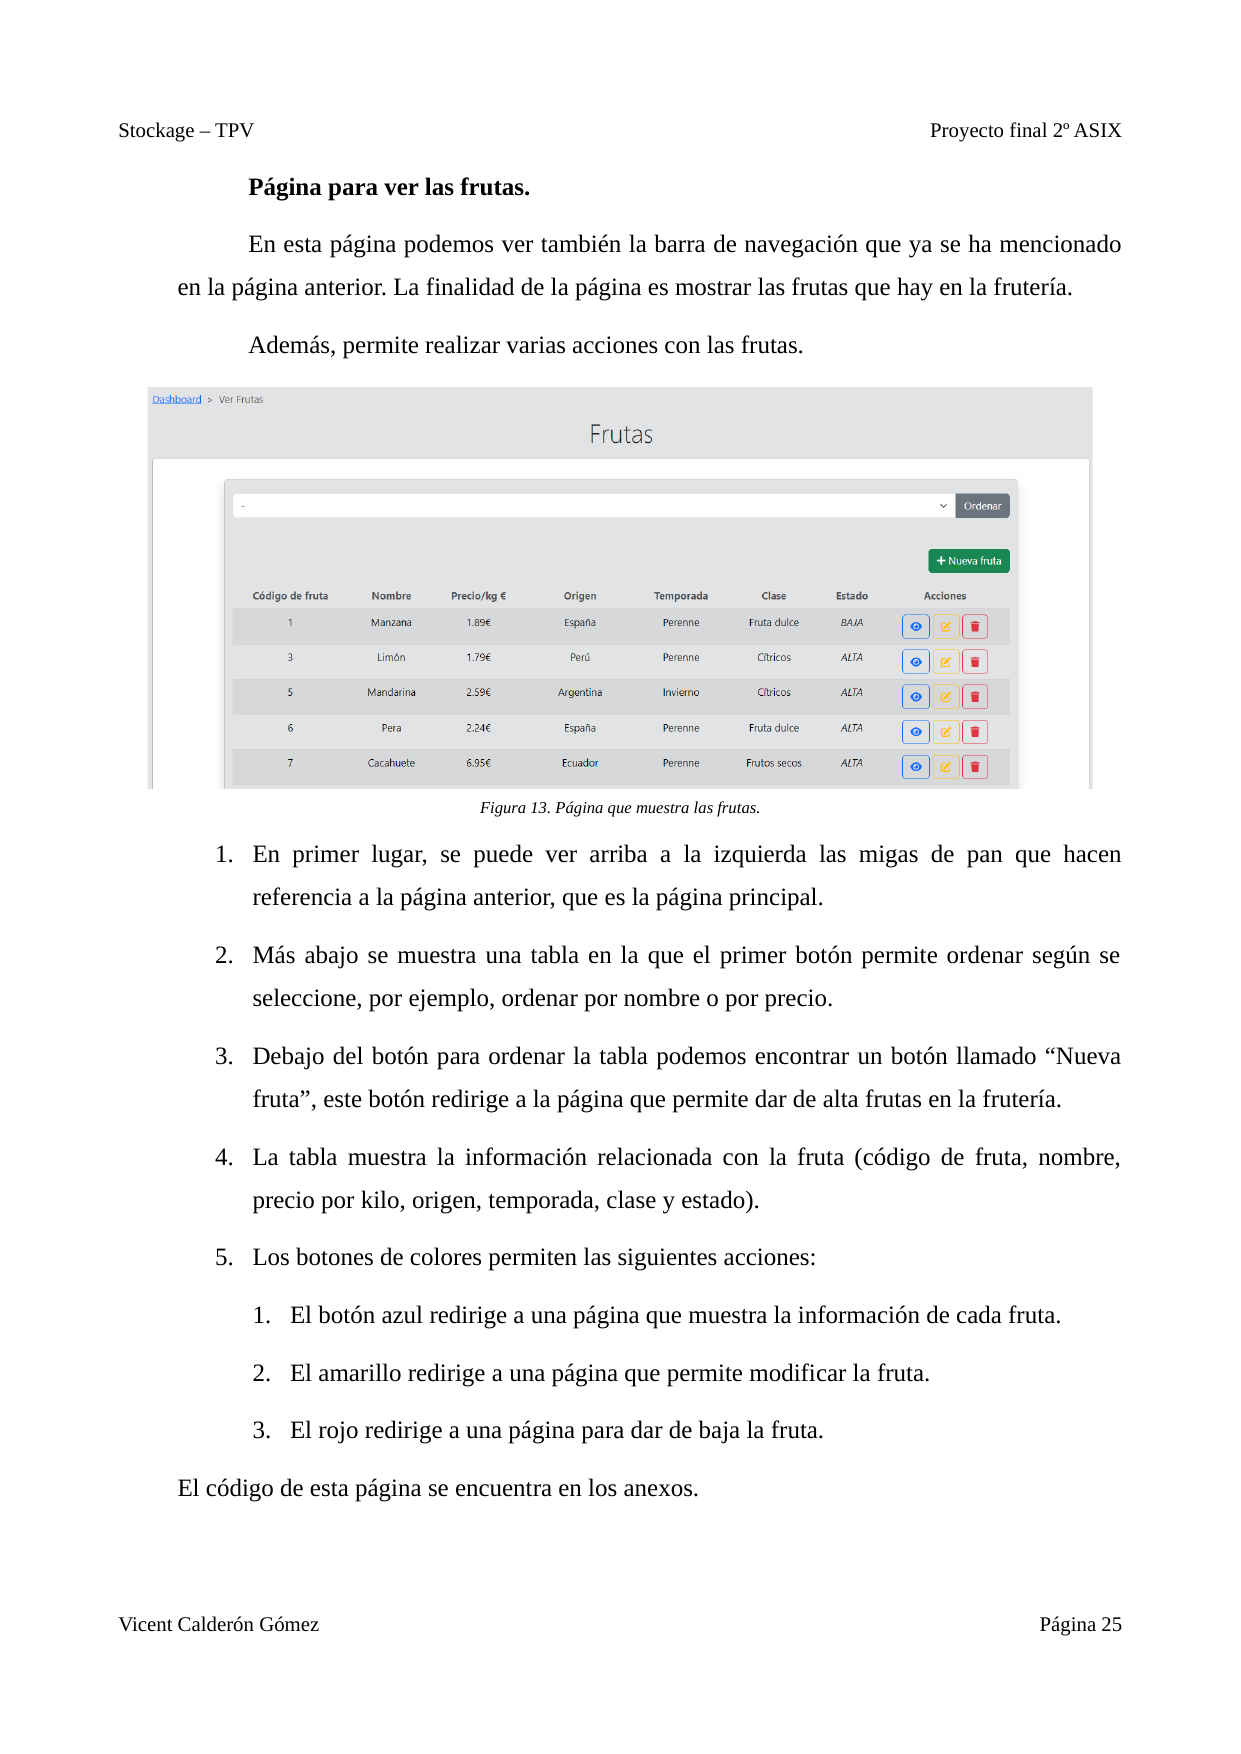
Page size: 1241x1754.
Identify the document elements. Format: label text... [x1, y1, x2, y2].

text En esta página podemos ver también la barra de navegación que ya se ha mencionado en la página anterior. La finalidad de la página es mostrar las frutas que hay en la frutería. [177, 229, 1122, 301]
list Más abajo se muestra una tabla en la que el primer botón permite ordenar según se seleccione, por ejemplo, ordenar por nombre o por precio. [215, 940, 1122, 1012]
picture [147, 387, 1093, 789]
list La tabla muestra la información relacionada con la fruta (código de fruta, nombre, precio por kilo, origen, temporada, clase y estado). [215, 1142, 1122, 1213]
text Figura 13. Página que muestra las frutas. [118, 400, 1122, 817]
text Además, permite realizar varias acciones con las frutas. [177, 330, 1122, 359]
list El botón azul redirige a una página que muestra la información de cada fruta. [252, 1300, 1122, 1329]
list El código de esta página se encuentra en los anexos. [177, 1473, 1122, 1502]
list En primer lugar, se puede ver arriba a la izquierda las migas de pan que hacen referencia a la página anterior, que es la página principal. [215, 839, 1122, 911]
list El rojo redirige a una página para dar de baja la fruta. [252, 1416, 1122, 1444]
text Página para ver las frutas. [177, 172, 1122, 200]
list Los botones de colores permiten las siguientes acciones: [215, 1242, 1122, 1271]
list Debajo del botón para ordenar la tabla podemos encontrar un botón llamado “Nueva fruta”, este botón redirige a la página que permite dar de alta frutas en la frutería. [215, 1041, 1122, 1113]
list El amarillo redirige a una página que permite modificar la fruta. [252, 1358, 1122, 1387]
